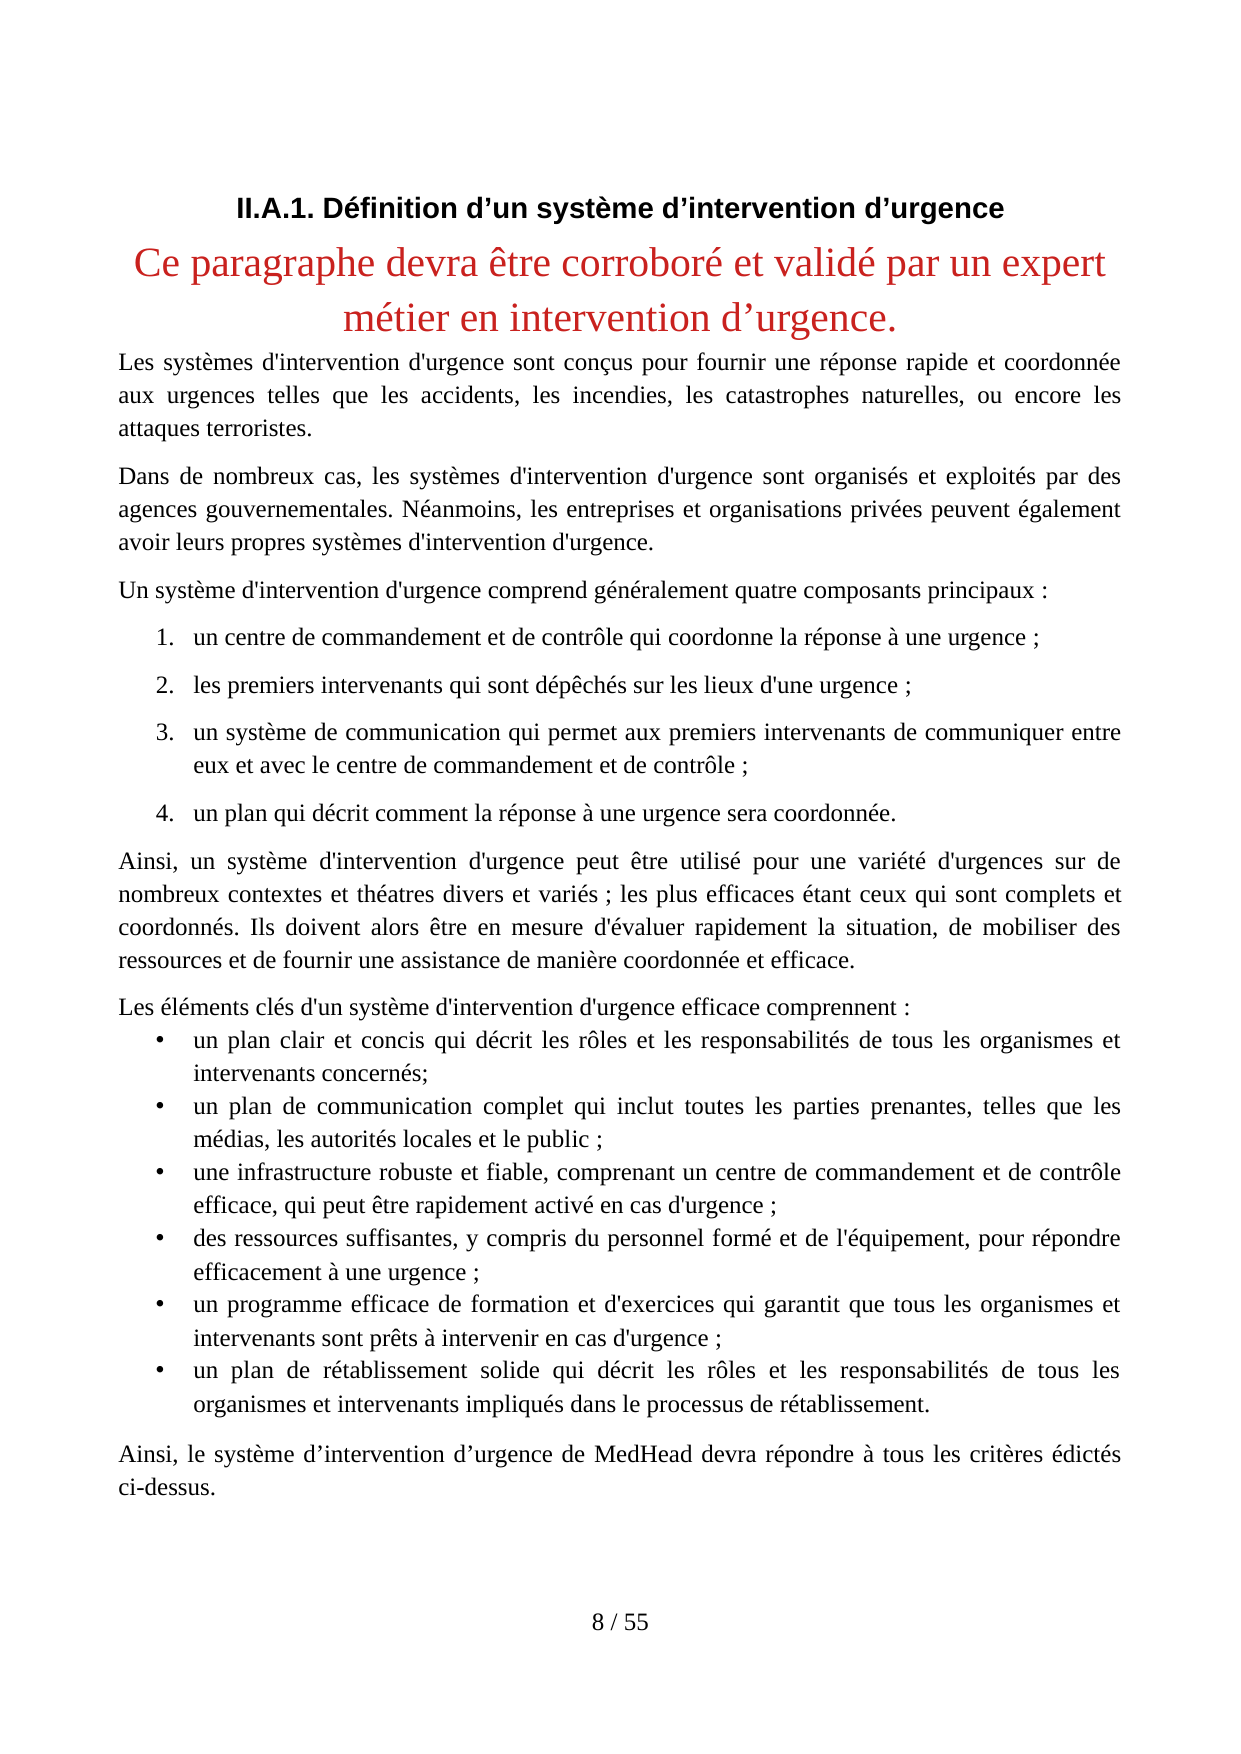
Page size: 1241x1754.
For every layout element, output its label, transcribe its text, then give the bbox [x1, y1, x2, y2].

list des ressources suffisantes, y compris du personnel formé et de l'équipement, pour répondre efficacement à une urgence ; [156, 1223, 1122, 1285]
list un plan qui décrit comment la réponse à une urgence sera coordonnée. [156, 798, 1122, 827]
text Ce paragraphe devra être corroboré et validé par un expert métier en intervention d’urgence. [118, 237, 1122, 340]
list un plan clair et concis qui décrit les rôles et les responsabilités de tous les organismes et intervenants concernés; [156, 1025, 1122, 1087]
list un plan de rétablissement solide qui décrit les rôles et les responsabilités de tous les organismes et intervenants impliqués dans le processus de rétablissement. [156, 1356, 1122, 1417]
list une infrastructure robuste et fiable, comprenant un centre de commandement et de contrôle efficace, qui peut être rapidement activé en cas d'urgence ; [156, 1157, 1122, 1219]
list un programme efficace de formation et d'exercices qui garantit que tous les organismes et intervenants sont prêts à intervenir en cas d'urgence ; [156, 1289, 1122, 1351]
text Ainsi, un système d'intervention d'urgence peut être utilisé pour une variété d'urgences sur de nombreux contextes et théatres divers et variés ; les plus efficaces étant ceux qui sont complets et coordonnés. Ils doivent alors être en mesure d'évaluer rapidement la situation, de mobiliser des ressources et de fournir une assistance de manière coordonnée et efficace. [118, 846, 1122, 973]
list les premiers intervenants qui sont dépêchés sur les lieux d'une urgence ; [156, 670, 1122, 699]
subtitle Définition d’un système d’intervention d’urgence [118, 191, 1122, 225]
text Les systèmes d'intervention d'urgence sont conçus pour fournir une réponse rapide et coordonnée aux urgences telles que les accidents, les incendies, les catastrophes naturelles, ou encore les attaques terroristes. [118, 347, 1122, 442]
list un système de communication qui permet aux premiers intervenants de communiquer entre eux et avec le centre de commandement et de contrôle ; [156, 717, 1122, 779]
text Les éléments clés d'un système d'intervention d'urgence efficace comprennent : [118, 992, 1122, 1021]
text Dans de nombreux cas, les systèmes d'intervention d'urgence sont organisés et exploités par des agences gouvernementales. Néanmoins, les entreprises et organisations privées peuvent également avoir leurs propres systèmes d'intervention d'urgence. [118, 461, 1122, 556]
text Ainsi, le système d’intervention d’urgence de MedHead devra répondre à tous les critères édictés ci-dessus. [118, 1439, 1122, 1501]
list un centre de commandement et de contrôle qui coordonne la réponse à une urgence ; [156, 622, 1122, 651]
text Un système d'intervention d'urgence comprend généralement quatre composants principaux : [118, 575, 1122, 603]
list un plan de communication complet qui inclut toutes les parties prenantes, telles que les médias, les autorités locales et le public ; [156, 1091, 1122, 1153]
